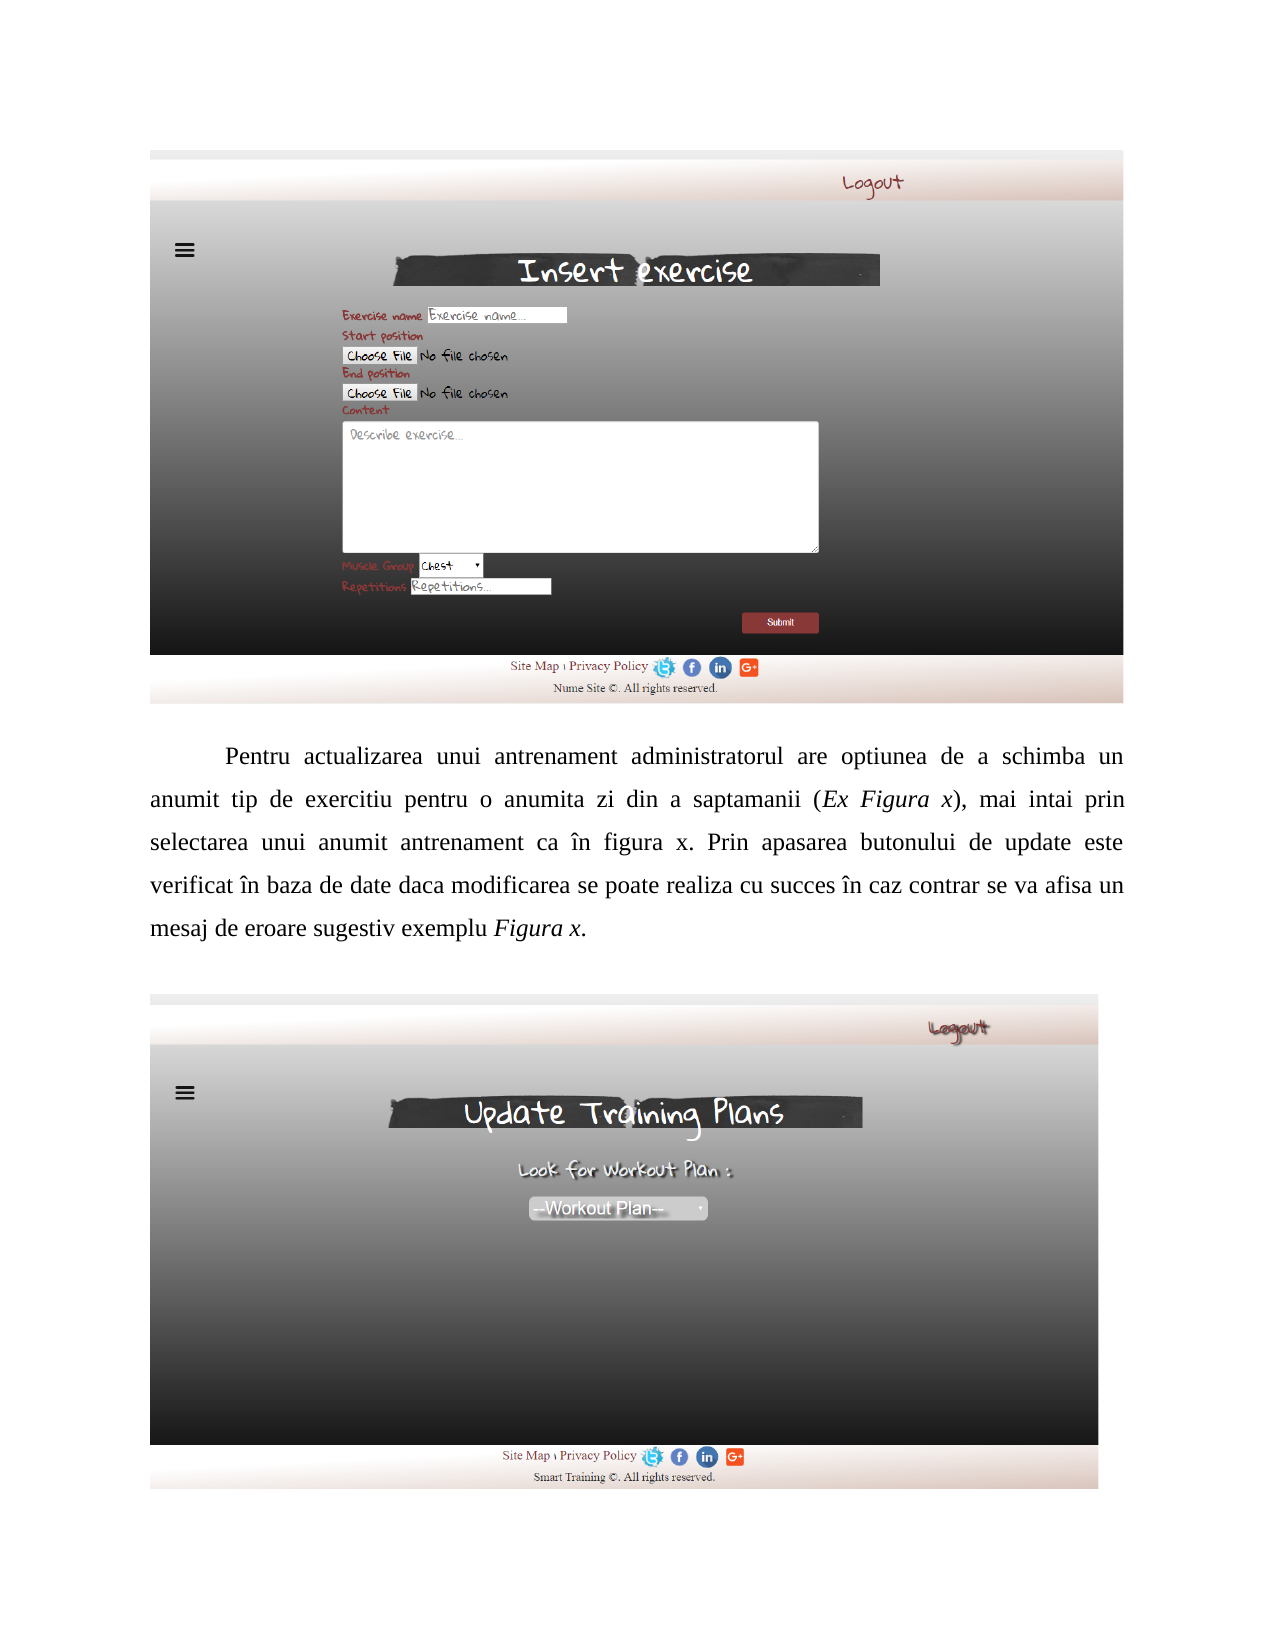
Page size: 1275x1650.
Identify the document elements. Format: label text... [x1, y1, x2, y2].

picture [150, 150, 1124, 704]
picture [150, 994, 1099, 1489]
text Pentru actualizarea unui antrenament administratorul are optiunea de a schimba un anumit tip de exercitiu pentru o anumita zi din a saptamanii (Ex Figura x), mai intai prin selectarea unui anumit antrenament ca în figura x. Prin apasarea butonului de update este verificat în baza de date daca modificarea se poate realiza cu succes în caz contrar se va afisa un mesaj de eroare sugestiv exemplu Figura x. [150, 741, 1125, 942]
